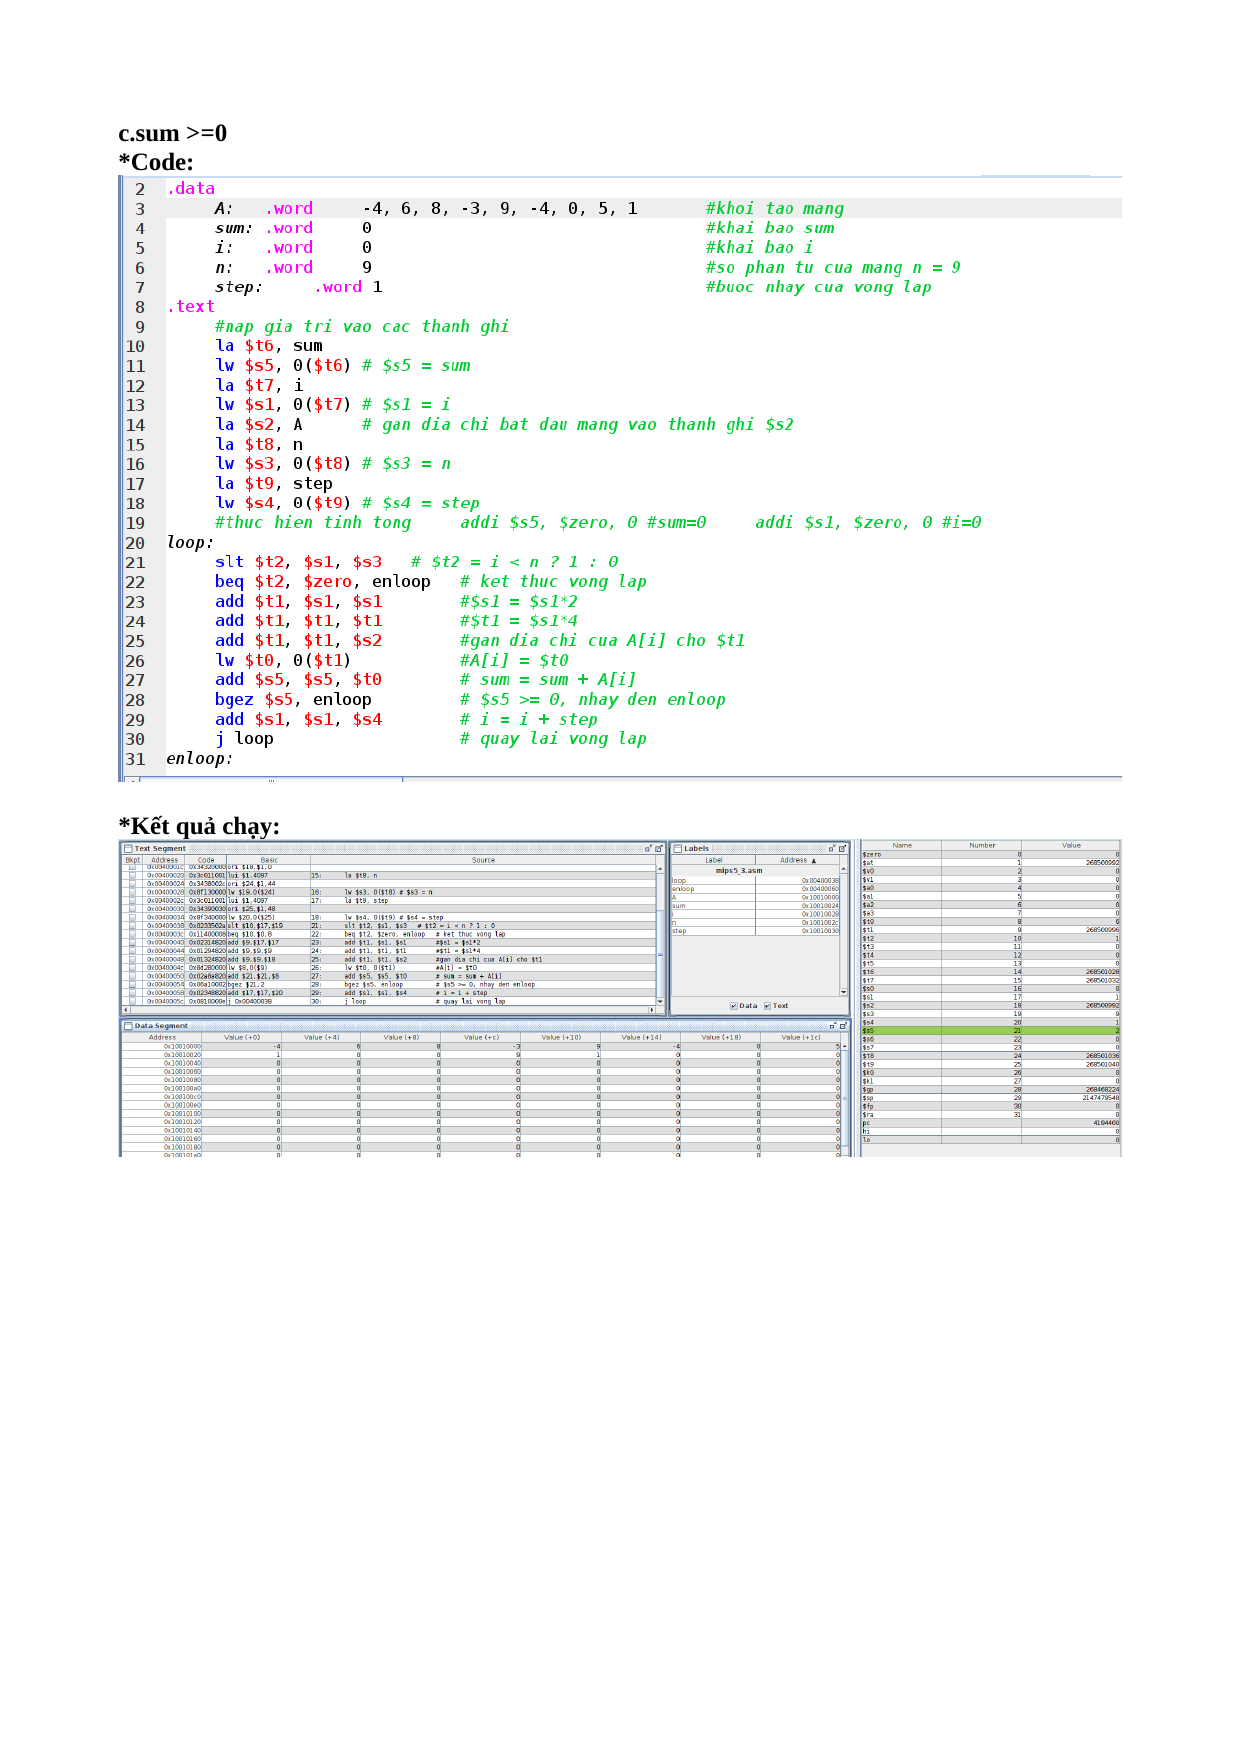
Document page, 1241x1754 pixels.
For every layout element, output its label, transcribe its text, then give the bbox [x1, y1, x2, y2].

text c.sum >=0 [118, 118, 1122, 147]
text *Code: [118, 147, 1122, 175]
picture [118, 839, 1123, 1157]
picture [118, 175, 1123, 782]
text *Kết quả chạy: [118, 811, 1122, 839]
